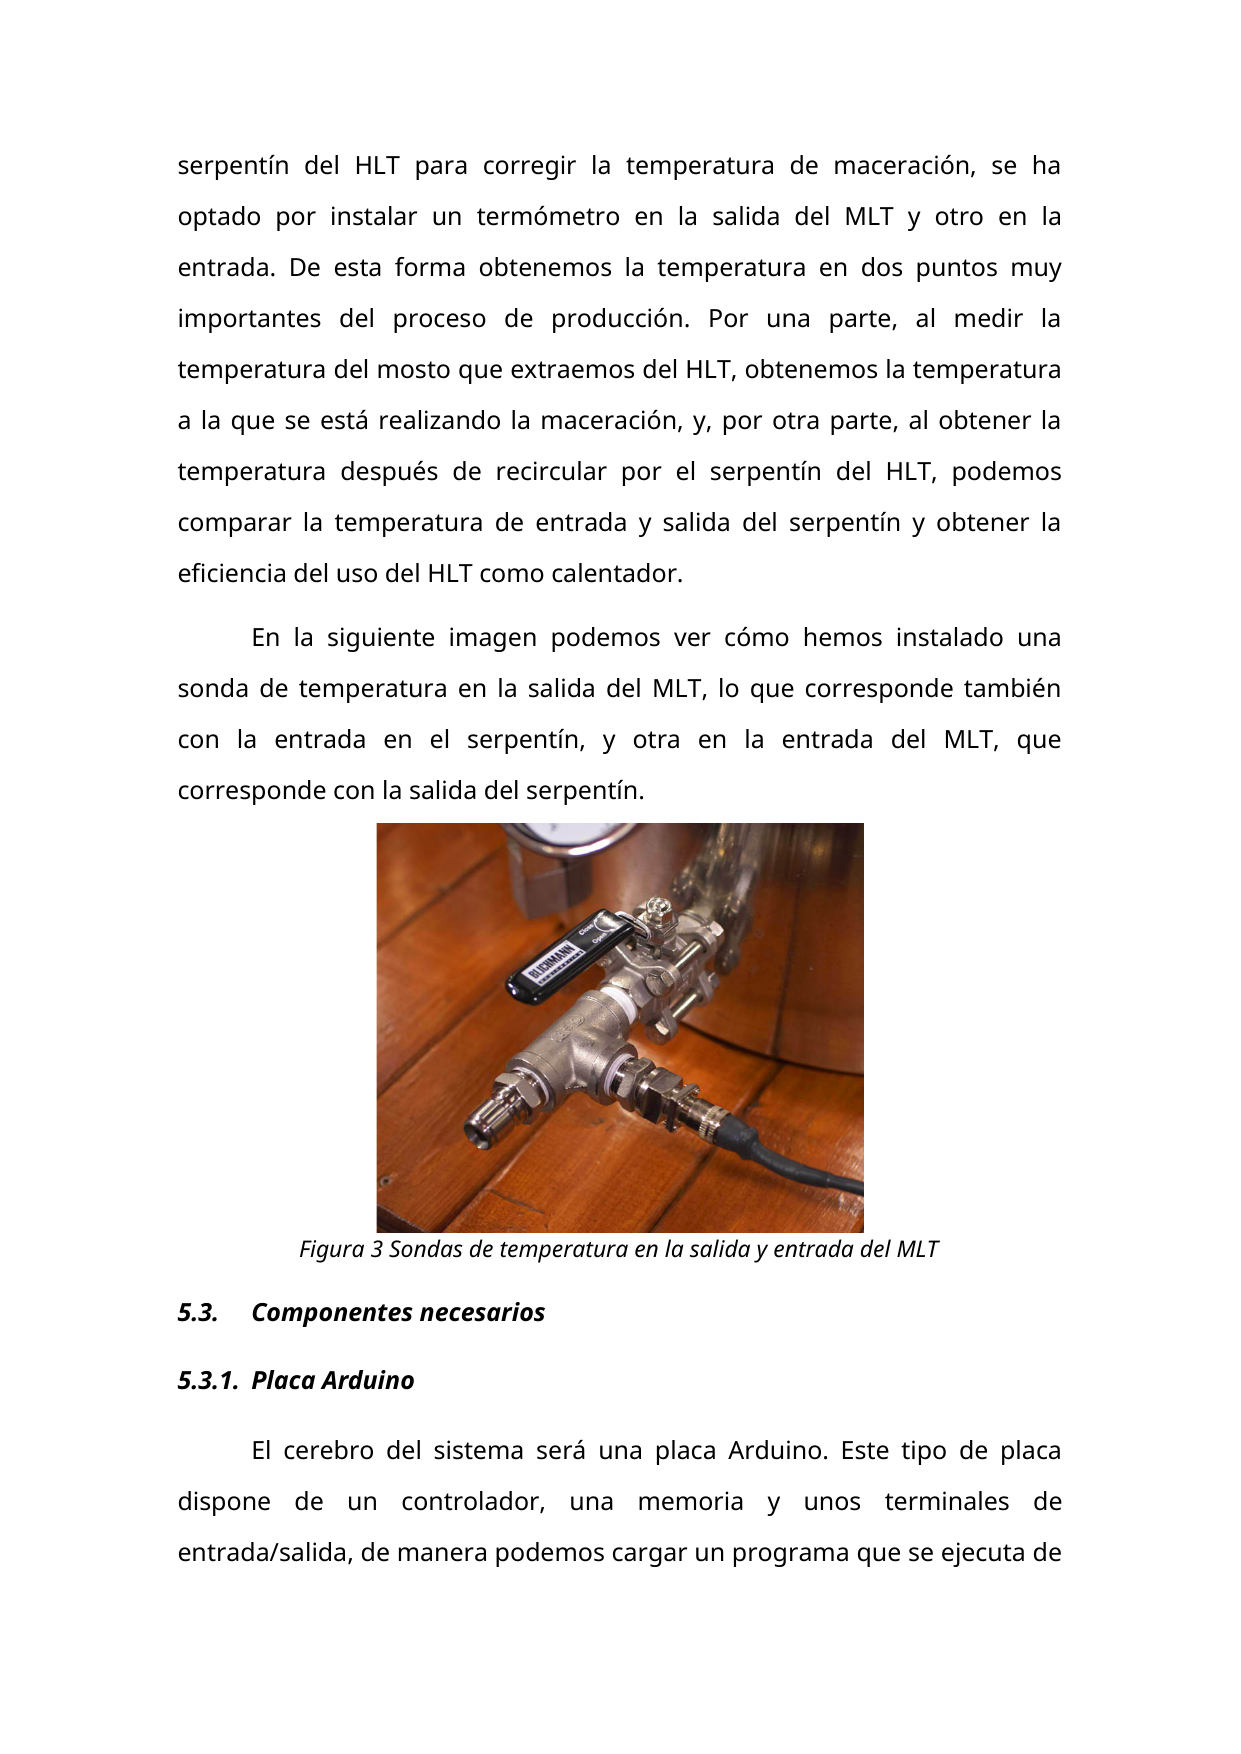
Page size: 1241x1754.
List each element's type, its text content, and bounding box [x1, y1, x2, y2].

text Figura 3 Sondas de temperatura en la salida y entrada del MLT [177, 1232, 1063, 1264]
text serpentín del HLT para corregir la temperatura de maceración, se ha optado por instalar un termómetro en la salida del MLT y otro en la entrada. De esta forma obtenemos la temperatura en dos puntos muy importantes del proceso de producción. Por una parte, al medir la temperatura del mosto que extraemos del HLT, obtenemos la temperatura a la que se está realizando la maceración, y, por otra parte, al obtener la temperatura después de recircular por el serpentín del HLT, podemos comparar la temperatura de entrada y salida del serpentín y obtener la eficiencia del uso del HLT como calentador. [177, 148, 1063, 590]
subtitle Componentes necesarios [177, 1295, 1063, 1329]
text El cerebro del sistema será una placa Arduino. Este tipo de placa dispone de un controlador, una memoria y unos terminales de entrada/salida, de manera podemos cargar un programa que se ejecuta de [177, 1432, 1063, 1569]
subtitle Placa Arduino [177, 1363, 1063, 1397]
text En la siguiente imagen podemos ver cómo hemos instalado una sonda de temperatura en la salida del MLT, lo que corresponde también con la entrada en el serpentín, y otra en la entrada del MLT, que corresponde con la salida del serpentín. [177, 619, 1063, 807]
